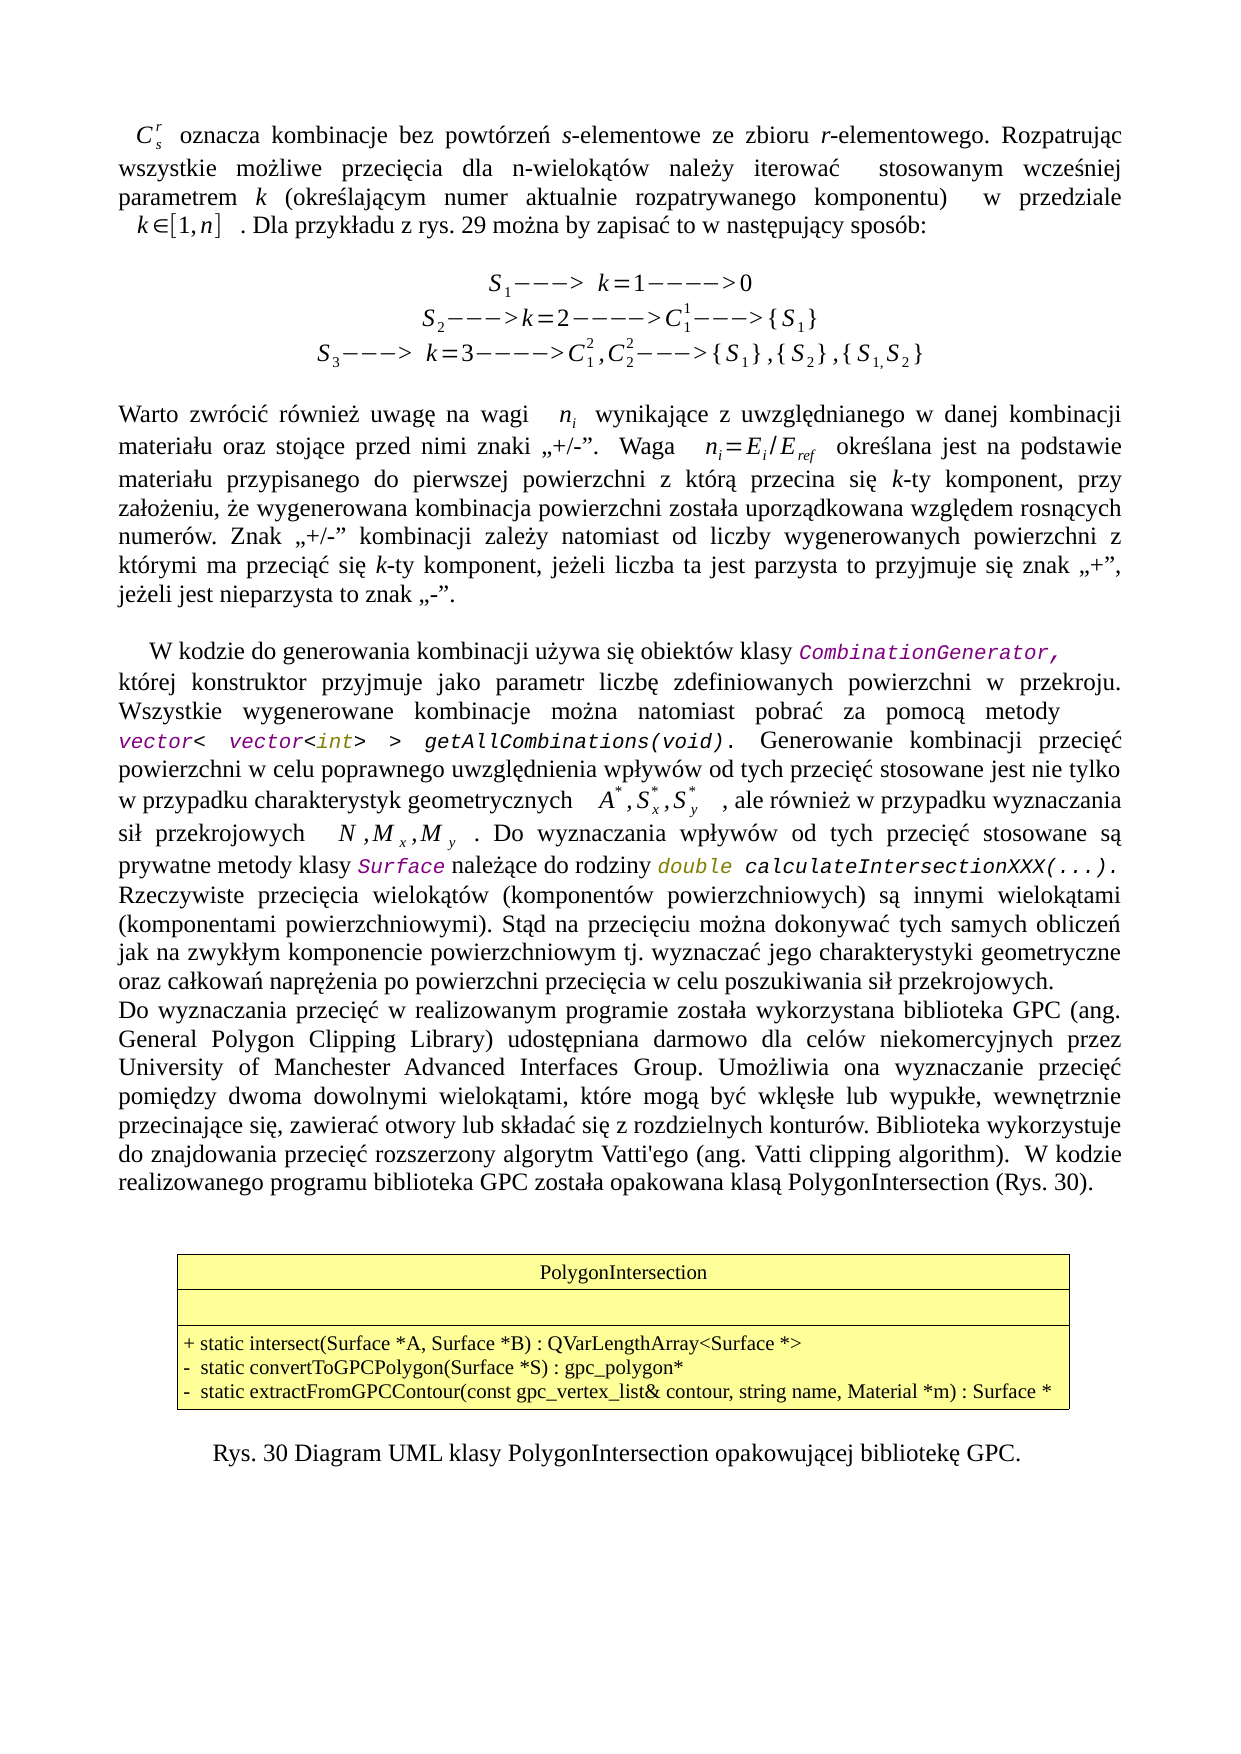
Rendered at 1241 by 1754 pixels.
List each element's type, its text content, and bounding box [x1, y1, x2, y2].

text Do wyznaczania przecięć w realizowanym programie została wykorzystana biblioteka GPC (ang. General Polygon Clipping Library) udostępniana darmowo dla celów niekomercyjnych przez University of Manchester Advanced Interfaces Group. Umożliwia ona wyznaczanie przecięć pomiędzy dwoma dowolnymi wielokątami, które mogą być wklęsłe lub wypukłe, wewnętrznie przecinające się, zawierać otwory lub składać się z rozdzielnych konturów. Biblioteka wykorzystuje do znajdowania przecięć rozszerzony algorytm Vatti'ego (ang. Vatti clipping algorithm). W kodzie realizowanego programu biblioteka GPC została opakowana klasą PolygonIntersection (Rys. 30). [118, 995, 1122, 1196]
text oznacza kombinacje bez powtórzeń s-elementowe ze zbioru r-elementowego. Rozpatrując wszystkie możliwe przecięcia dla n-wielokątów należy iterować stosowanym wcześniej parametrem k (określającym numer aktualnie rozpatrywanego komponentu) w przedziale . Dla przykładu z rys. 29 można by zapisać to w następujący sposób: [118, 118, 1122, 240]
text Rzeczywiste przecięcia wielokątów (komponentów powierzchniowych) są innymi wielokątami (komponentami powierzchniowymi). Stąd na przecięciu można dokonywać tych samych obliczeń jak na zwykłym komponencie powierzchniowym tj. wyznaczać jego charakterystyki geometryczne oraz całkowań naprężenia po powierzchni przecięcia w celu poszukiwania sił przekrojowych. [118, 880, 1122, 995]
text Rys. 30 Diagram UML klasy PolygonIntersection opakowującej bibliotekę GPC. [118, 1409, 1122, 1495]
table_cell [178, 1290, 1069, 1325]
text Warto zwrócić również uwagę na wagi wynikające z uwzględnianego w danej kombinacji materiału oraz stojące przed nimi znaki „+/-”. Waga określana jest na podstawie materiału przypisanego do pierwszej powierzchni z którą przecina się k-ty komponent, przy założeniu, że wygenerowana kombinacja powierzchni została uporządkowana względem rosnących numerów. Znak „+/-” kombinacji zależy natomiast od liczby wygenerowanych powierzchni z którymi ma przeciąć się k-ty komponent, jeżeli liczba ta jest parzysta to przyjmuje się znak „+”, jeżeli jest nieparzysta to znak „-”. [118, 399, 1122, 608]
table_header PolygonIntersection [178, 1255, 1069, 1289]
text której konstruktor przyjmuje jako parametr liczbę zdefiniowanych powierzchni w przekroju. Wszystkie wygenerowane kombinacje można natomiast pobrać za pomocą metody vector< vector<int> > getAllCombinations(void). Generowanie kombinacji przecięć powierzchni w celu poprawnego uwzględnienia wpływów od tych przecięć stosowane jest nie tylko w przypadku charakterystyk geometrycznych , ale również w przypadku wyznaczania sił przekrojowych . Do wyznaczania wpływów od tych przecięć stosowane są prywatne metody klasy Surface należące do rodziny double calculateIntersectionXXX(...). [118, 667, 1122, 880]
table_cell + static intersect(Surface *A, Surface *B) : QVarLengthArray<Surface *> - static convertToGPCPolygon(Surface *S) : gpc_polygon* - static extractFromGPCContour(const gpc_vertex_list& contour, string name, Material *m) : Surface * [178, 1326, 1069, 1409]
text W kodzie do generowania kombinacji używa się obiektów klasy CombinationGenerator, [118, 636, 1122, 667]
